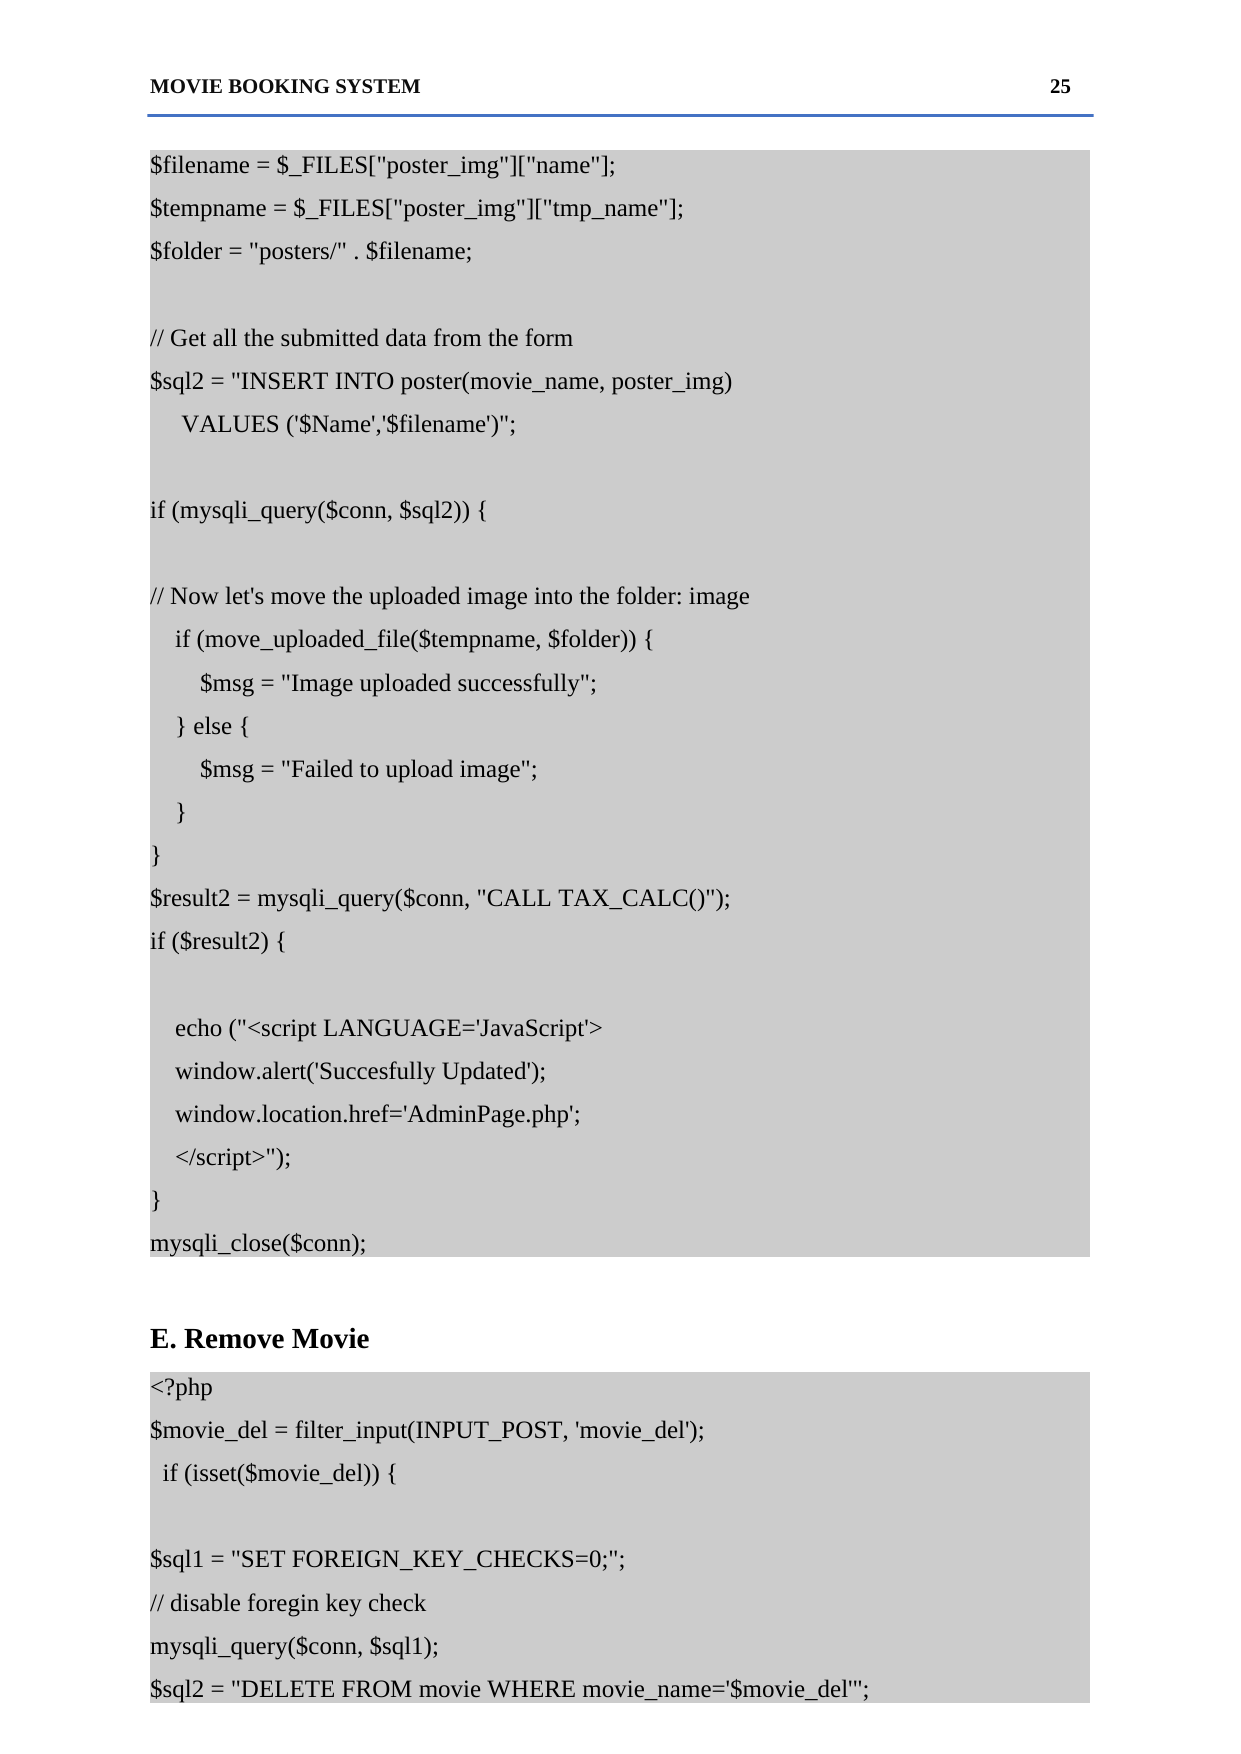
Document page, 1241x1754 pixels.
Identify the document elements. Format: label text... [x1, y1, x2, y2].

text $msg = "Image uploaded successfully"; [150, 668, 1090, 696]
text window.alert('Succesfully Updated'); [150, 1056, 1090, 1084]
text E. Remove Movie [150, 1322, 1090, 1355]
text $msg = "Failed to upload image"; [150, 754, 1090, 783]
text if (move_uploaded_file($tempname, $folder)) { [150, 624, 1090, 653]
text $tempname = $_FILES["poster_img"]["tmp_name"]; [150, 193, 1090, 222]
text VALUES ('$Name','$filename')"; [150, 409, 1090, 438]
text window.location.href='AdminPage.php'; [150, 1099, 1090, 1128]
text // Now let's move the uploaded image into the folder: image [150, 581, 1090, 610]
text if (isset($movie_del)) { [150, 1458, 1090, 1487]
text $sql2 = "DELETE FROM movie WHERE movie_name='$movie_del'"; [150, 1674, 1090, 1703]
text mysqli_query($conn, $sql1); [150, 1631, 1090, 1659]
text // Get all the submitted data from the form [150, 323, 1090, 351]
text } [150, 840, 1090, 869]
text <?php [150, 1372, 1090, 1401]
text } [150, 1185, 1090, 1214]
text $sql2 = "INSERT INTO poster(movie_name, poster_img) [150, 366, 1090, 394]
text // disable foregin key check [150, 1588, 1090, 1616]
text if (mysqli_query($conn, $sql2)) { [150, 495, 1090, 524]
text </script>"); [150, 1142, 1090, 1171]
text $movie_del = filter_input(INPUT_POST, 'movie_del'); [150, 1415, 1090, 1444]
text $folder = "posters/" . $filename; [150, 236, 1090, 265]
text $sql1 = "SET FOREIGN_KEY_CHECKS=0;"; [150, 1544, 1090, 1573]
text $result2 = mysqli_query($conn, "CALL TAX_CALC()"); [150, 883, 1090, 912]
text $filename = $_FILES["poster_img"]["name"]; [150, 150, 1090, 179]
text mysqli_close($conn); [150, 1228, 1090, 1257]
text if ($result2) { [150, 926, 1090, 955]
text } [150, 797, 1090, 826]
text } else { [150, 711, 1090, 739]
text echo ("<script LANGUAGE='JavaScript'> [150, 1013, 1090, 1041]
